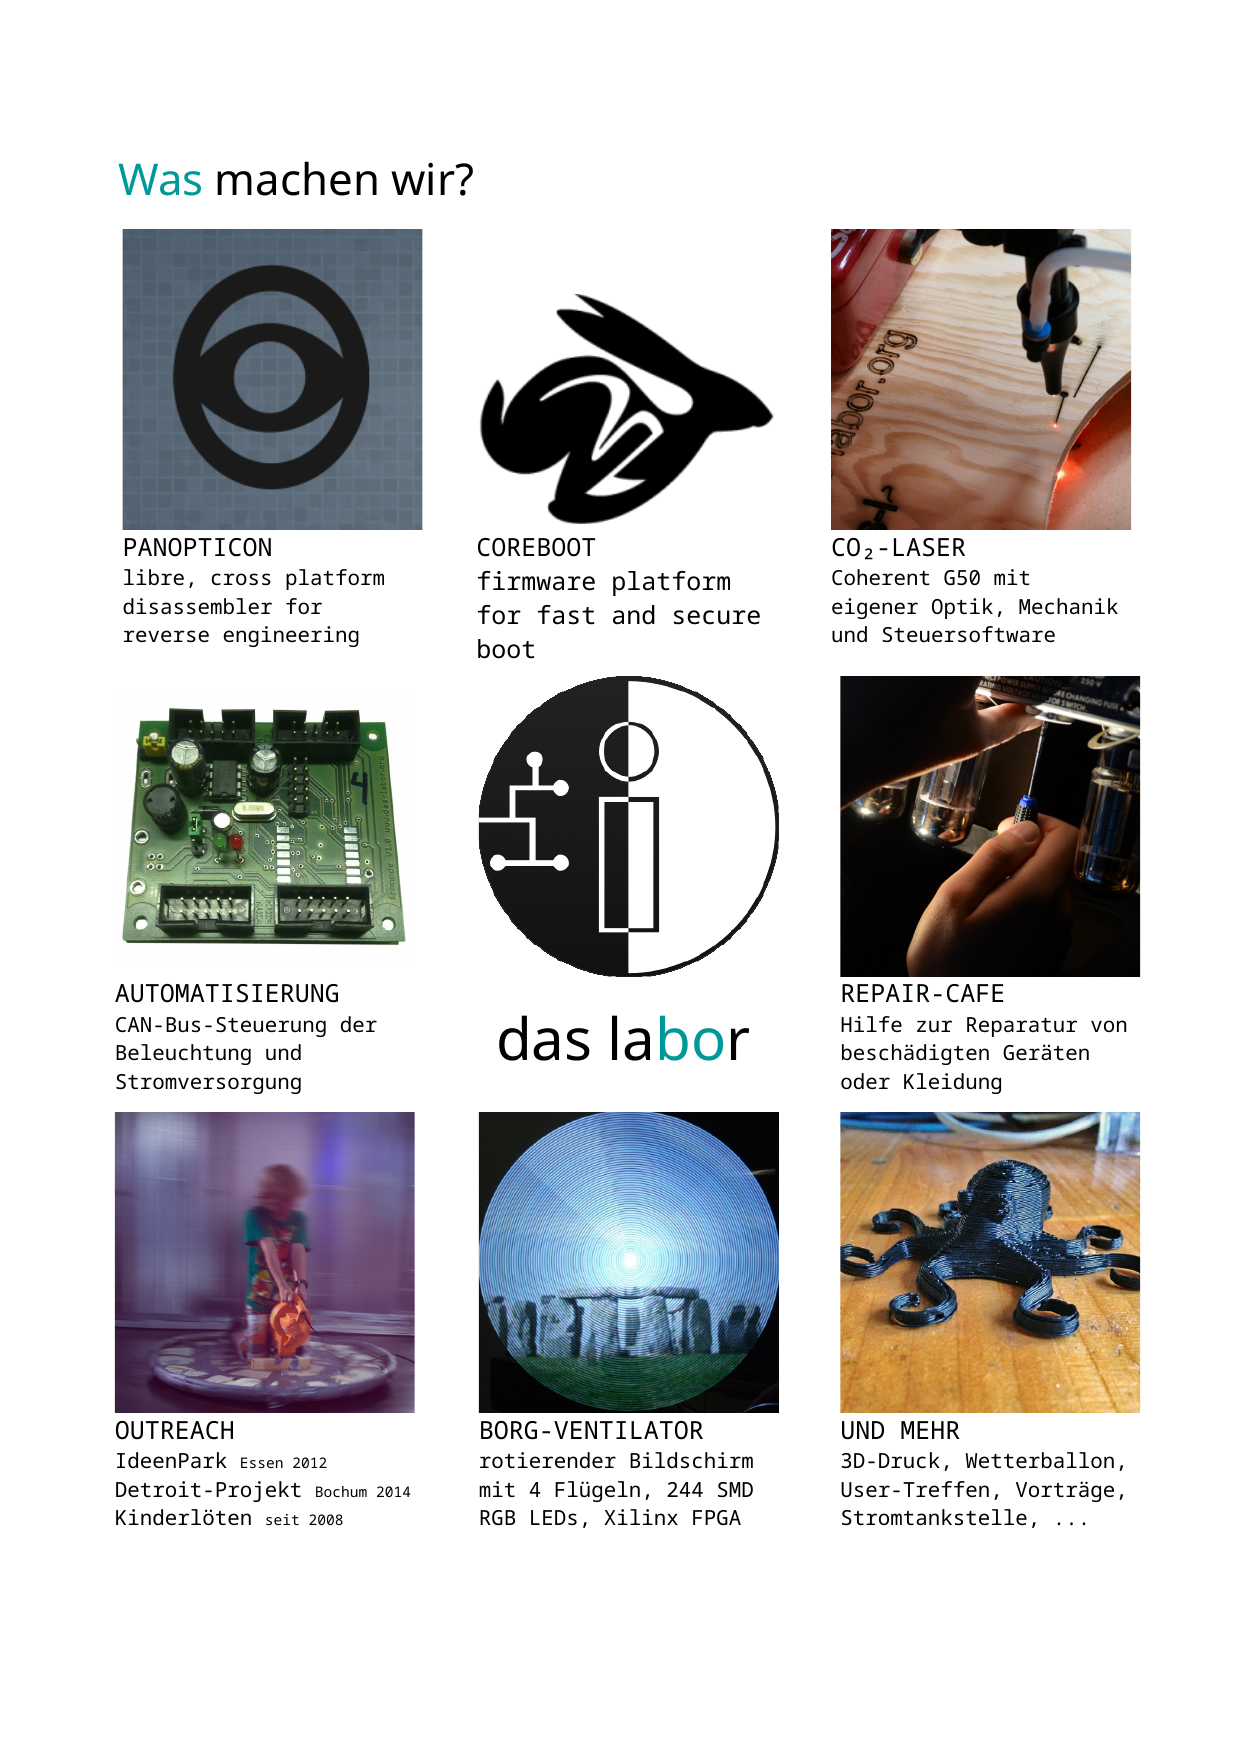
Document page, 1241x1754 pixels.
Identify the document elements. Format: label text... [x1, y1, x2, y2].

picture [966, 676, 1057, 977]
picture [840, 1112, 1141, 1413]
picture [122, 229, 423, 530]
picture [114, 692, 415, 960]
picture [114, 1112, 415, 1413]
picture [831, 229, 1132, 530]
subtitle Was machen wir? [118, 148, 1107, 208]
picture [478, 676, 779, 977]
picture [478, 1112, 779, 1413]
picture [476, 294, 777, 530]
